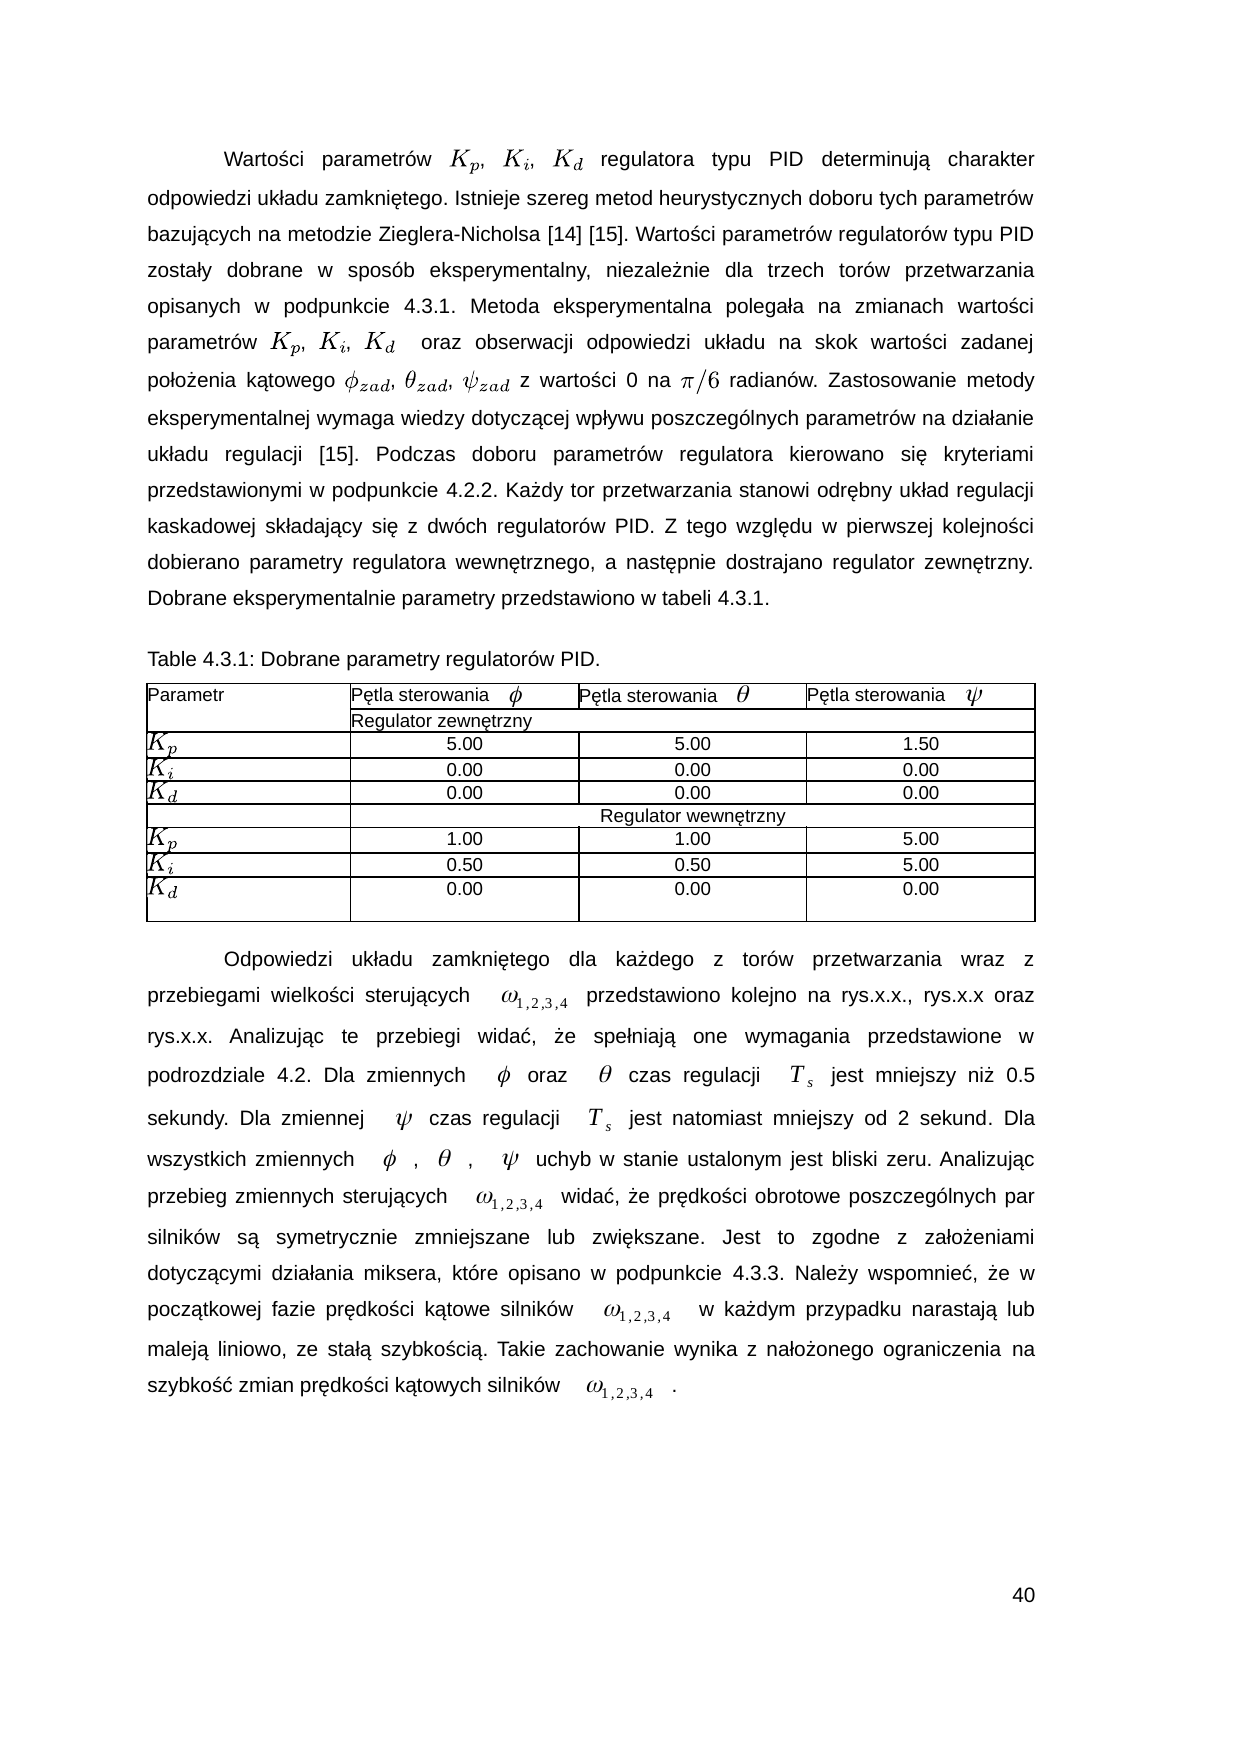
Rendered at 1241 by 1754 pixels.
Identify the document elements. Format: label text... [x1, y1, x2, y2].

table_cell 5.00 [580, 733, 806, 757]
text Odpowiedzi układu zamkniętego dla każdego z torów przetwarzania wraz z przebiegami wielkości sterujących przedstawiono kolejno na rys.x.x., rys.x.x oraz rys.x.x. Analizując te przebiegi widać, że spełniają one wymagania przedstawione w podrozdziale 4.2. Dla zmiennych oraz czas regulacji jest mniejszy niż 0.5 sekundy. Dla zmiennej czas regulacji jest natomiast mniejszy od 2 sekund. Dla wszystkich zmiennych ,, uchyb w stanie ustalonym jest bliski zeru. Analizując przebieg zmiennych sterujących widać, że prędkości obrotowe poszczególnych par silników są symetrycznie zmniejszane lub zwiększane. Jest to zgodne z założeniami dotyczącymi działania miksera, które opisano w podpunkcie 4.3.3. Należy wspomnieć, że w początkowej fazie prędkości kątowe silników w każdym przypadku narastają lub maleją liniowo, ze stałą szybkością. Takie zachowanie wynika z nałożonego ograniczenia na szybkość zmian prędkości kątowych silników . [147, 947, 1035, 1402]
table_cell [176, 782, 350, 803]
table_header Pętla sterowania [807, 684, 1034, 708]
table_cell 0.00 [580, 759, 806, 780]
table_cell 0.50 [351, 854, 578, 876]
text Table 4.3.1: Dobrane parametry regulatorów PID. [147, 647, 1035, 671]
table_cell [148, 854, 350, 876]
table_cell 0.50 [580, 854, 806, 876]
table_cell [148, 805, 350, 826]
table_cell 5.00 [807, 854, 1034, 876]
table_cell 5.00 [807, 828, 1034, 852]
table_cell 0.00 [351, 759, 578, 780]
table_cell [169, 828, 350, 852]
table_cell Regulator wewnętrzny [351, 805, 1034, 826]
table_header Pętla sterowania [580, 684, 806, 708]
table_cell Regulator zewnętrzny [351, 710, 1034, 731]
table_header Parametr [148, 684, 350, 731]
table_cell 1.50 [807, 733, 1034, 757]
table_cell 1.00 [580, 828, 806, 852]
table_cell 1.00 [351, 828, 578, 852]
table_cell 0.00 [351, 782, 578, 803]
table_cell [172, 759, 350, 780]
text Wartości parametrów , , regulatora typu PID determinują charakter odpowiedzi układu zamkniętego. Istnieje szereg metod heurystycznych doboru tych parametrów bazujących na metodzie Zieglera-Nicholsa [14] [15]. Wartości parametrów regulatorów typu PID zostały dobrane w sposób eksperymentalny, niezależnie dla trzech torów przetwarzania opisanych w podpunkcie 4.3.1. Metoda eksperymentalna polegała na zmianach wartości parametrów , , oraz obserwacji odpowiedzi układu na skok wartości zadanej położenia kątowego , , z wartości 0 na radianów. Zastosowanie metody eksperymentalnej wymaga wiedzy dotyczącej wpływu poszczególnych parametrów na działanie układu regulacji [15]. Podczas doboru parametrów regulatora kierowano się kryteriami przedstawionymi w podpunkcie 4.2.2. Każdy tor przetwarzania stanowi odrębny układ regulacji kaskadowej składający się z dwóch regulatorów PID. Z tego względu w pierwszej kolejności dobierano parametry regulatora wewnętrznego, a następnie dostrajano regulator zewnętrzny. Dobrane eksperymentalnie parametry przedstawiono w tabeli 4.3.1. [147, 147, 1035, 610]
table_header Pętla sterowania [351, 684, 578, 708]
table_cell 5.00 [351, 733, 578, 757]
table_cell 0.00 [807, 782, 1034, 803]
table_cell 0.00 [807, 759, 1034, 780]
table_cell 0.00 [807, 878, 1034, 921]
table_cell 0.00 [580, 878, 806, 921]
table_cell [169, 733, 350, 757]
table_cell 0.00 [351, 878, 578, 921]
table_cell [148, 878, 350, 921]
table_cell 0.00 [580, 782, 806, 803]
